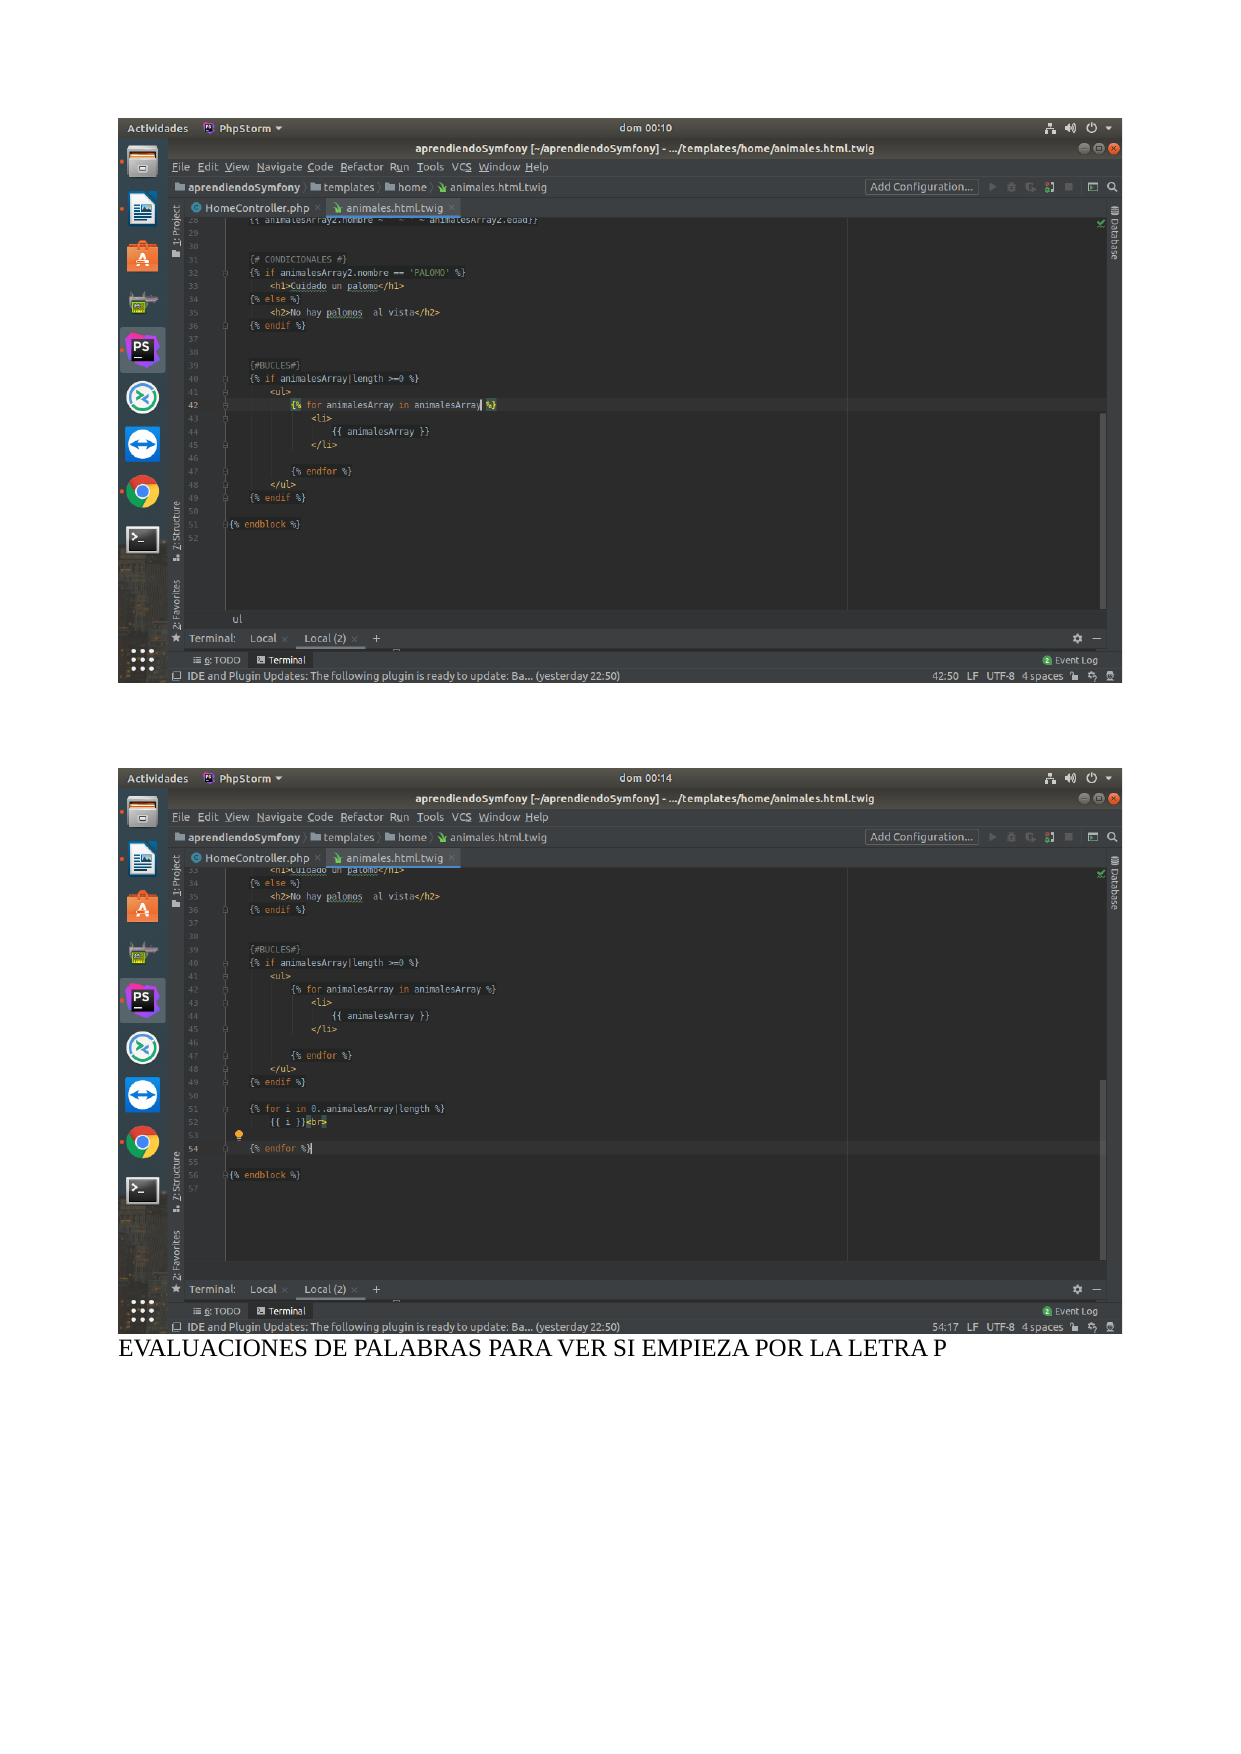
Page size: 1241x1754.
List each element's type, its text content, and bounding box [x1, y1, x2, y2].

text EVALUACIONES DE PALABRAS PARA VER SI EMPIEZA POR LA LETRA P [118, 1334, 1122, 1362]
